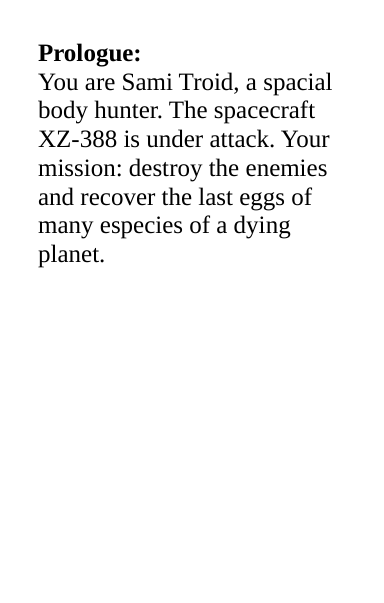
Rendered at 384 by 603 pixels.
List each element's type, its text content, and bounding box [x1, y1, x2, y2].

text Prologue: [38, 38, 346, 67]
text You are Sami Troid, a spacial body hunter. The spacecraft XZ-388 is under attack. Your mission: destroy the enemies and recover the last eggs of many especies of a dying planet. [38, 67, 346, 268]
